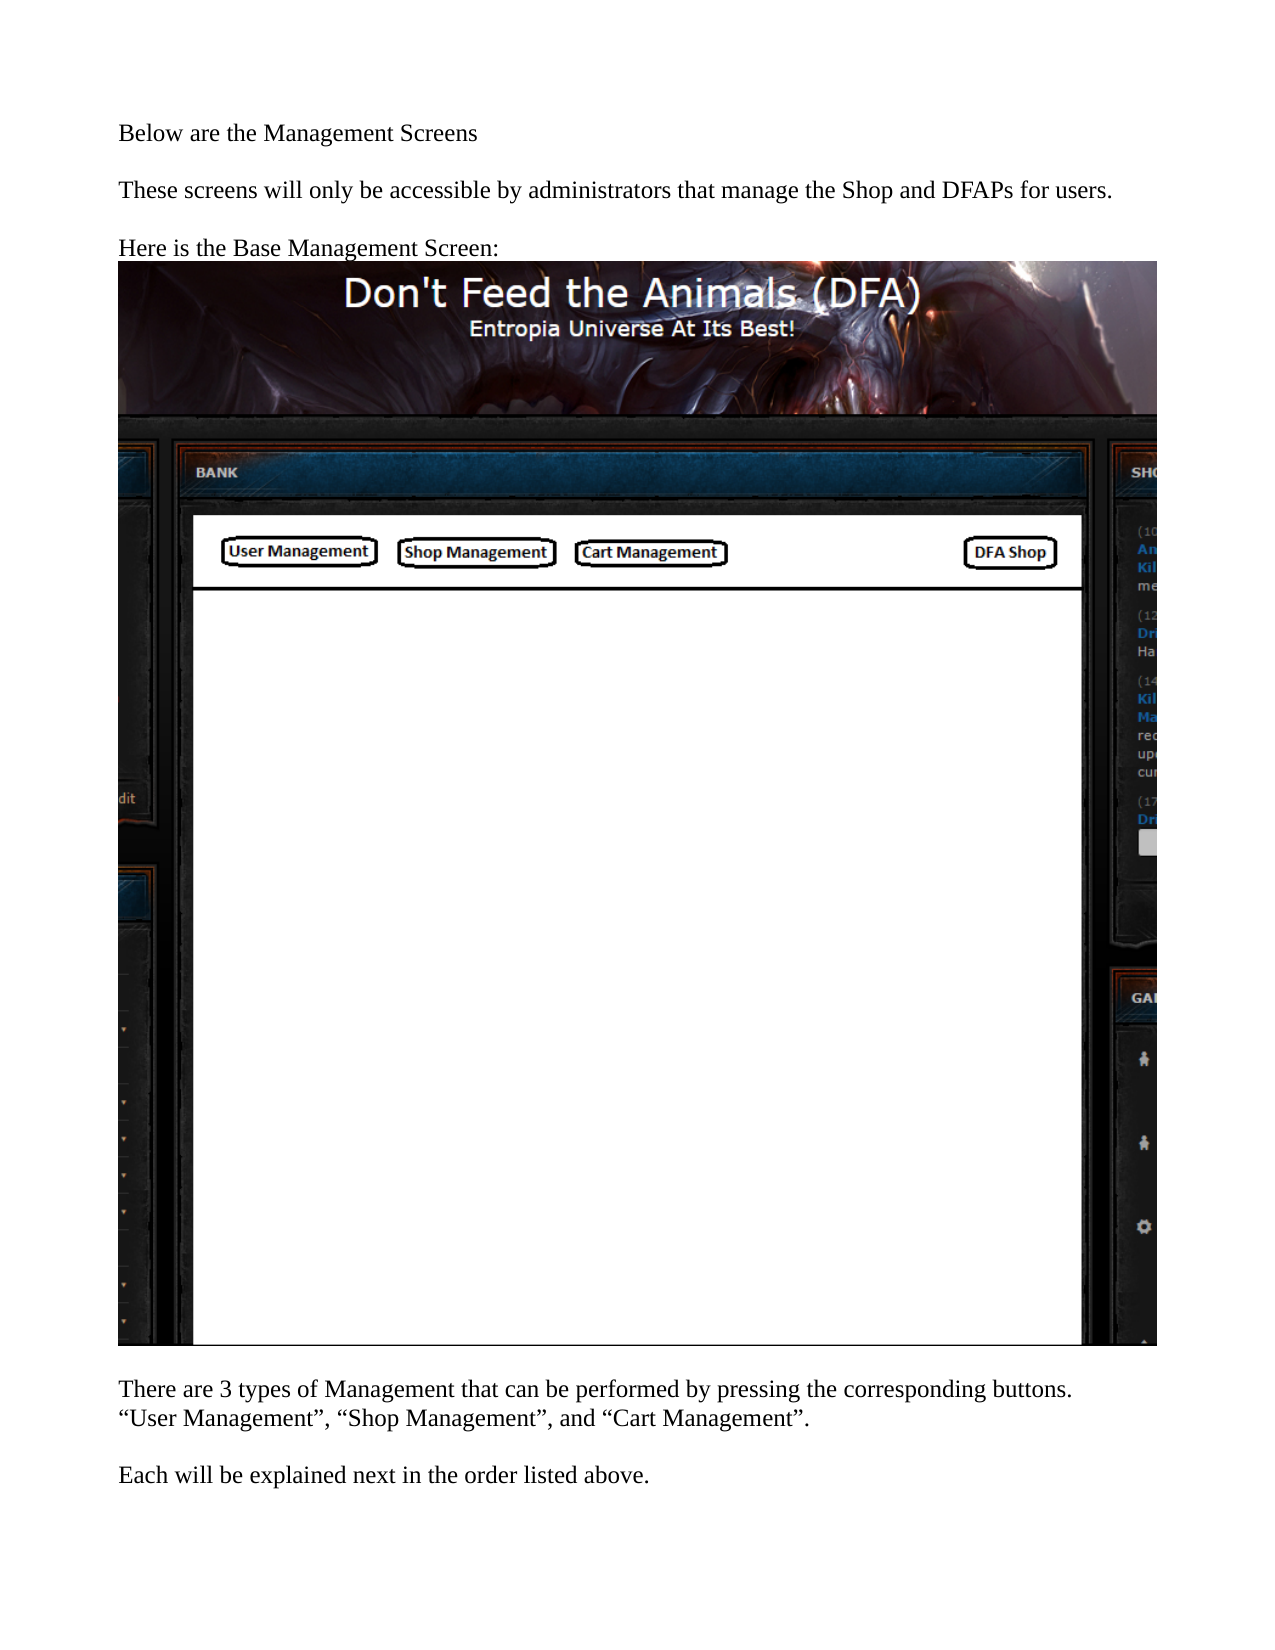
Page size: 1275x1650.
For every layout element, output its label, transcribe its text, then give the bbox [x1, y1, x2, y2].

text Each will be explained next in the order listed above. [118, 1461, 1157, 1489]
text There are 3 types of Management that can be performed by pressing the corresponding buttons. [118, 1374, 1157, 1403]
text Here is the Base Management Screen: [118, 233, 1157, 261]
text These screens will only be accessible by administrators that manage the Shop and DFAPs for users. [118, 176, 1157, 204]
picture [118, 261, 1157, 1346]
text Below are the Management Screens [118, 118, 1157, 147]
text “User Management”, “Shop Management”, and “Cart Management”. [118, 1403, 1157, 1432]
